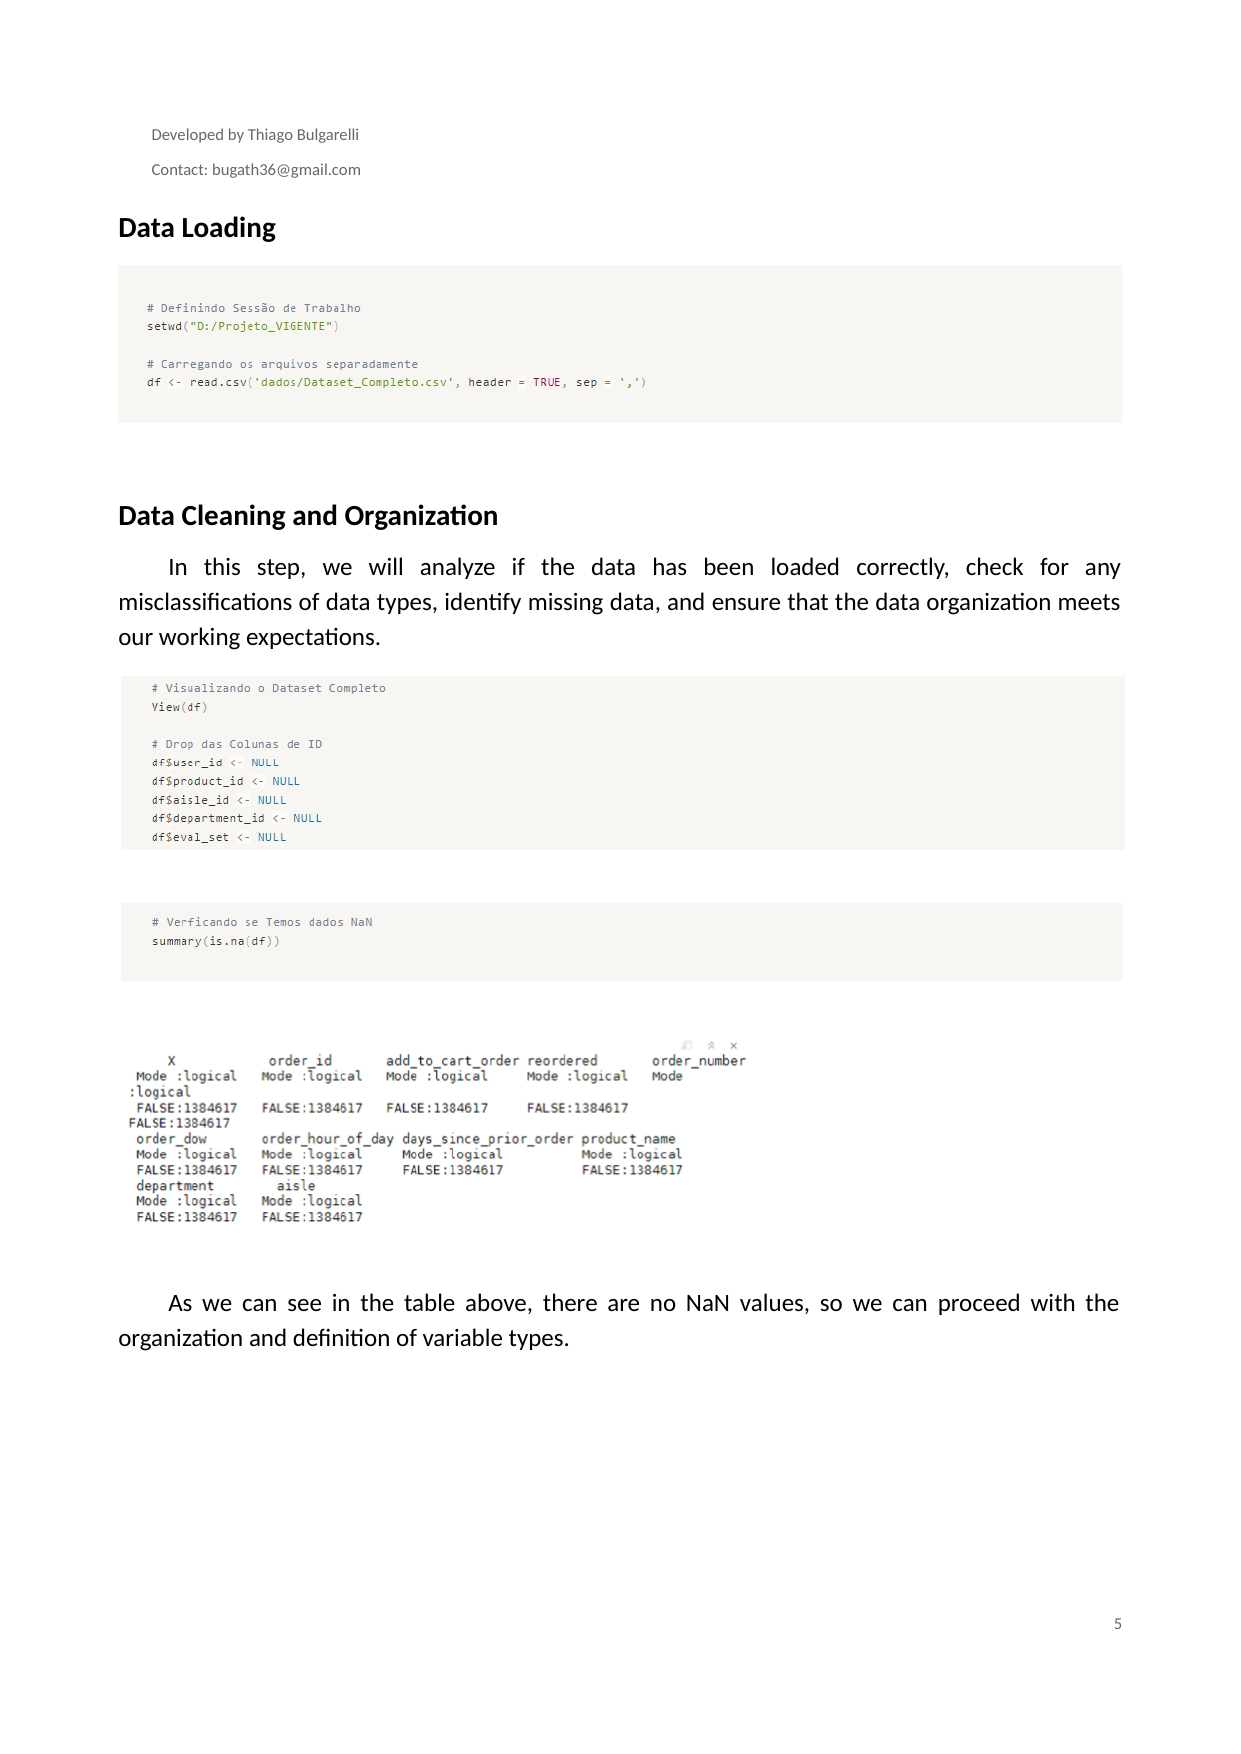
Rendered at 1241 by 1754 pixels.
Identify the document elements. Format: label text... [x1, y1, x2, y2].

picture [118, 265, 1123, 423]
picture [118, 1034, 1123, 1233]
text As we can see in the table above, there are no NaN values, so we can proceed with the organization and definition of variable types. [118, 1287, 1122, 1352]
picture [121, 676, 1125, 850]
text In this step, we will analyze if the data has been loaded correctly, check for any misclassifications of data types, identify missing data, and ensure that the data organization meets our working expectations. [118, 551, 1122, 651]
subtitle Data Loading [118, 209, 1122, 245]
subtitle Data Cleaning and Organization [118, 497, 1122, 533]
picture [118, 903, 1123, 981]
